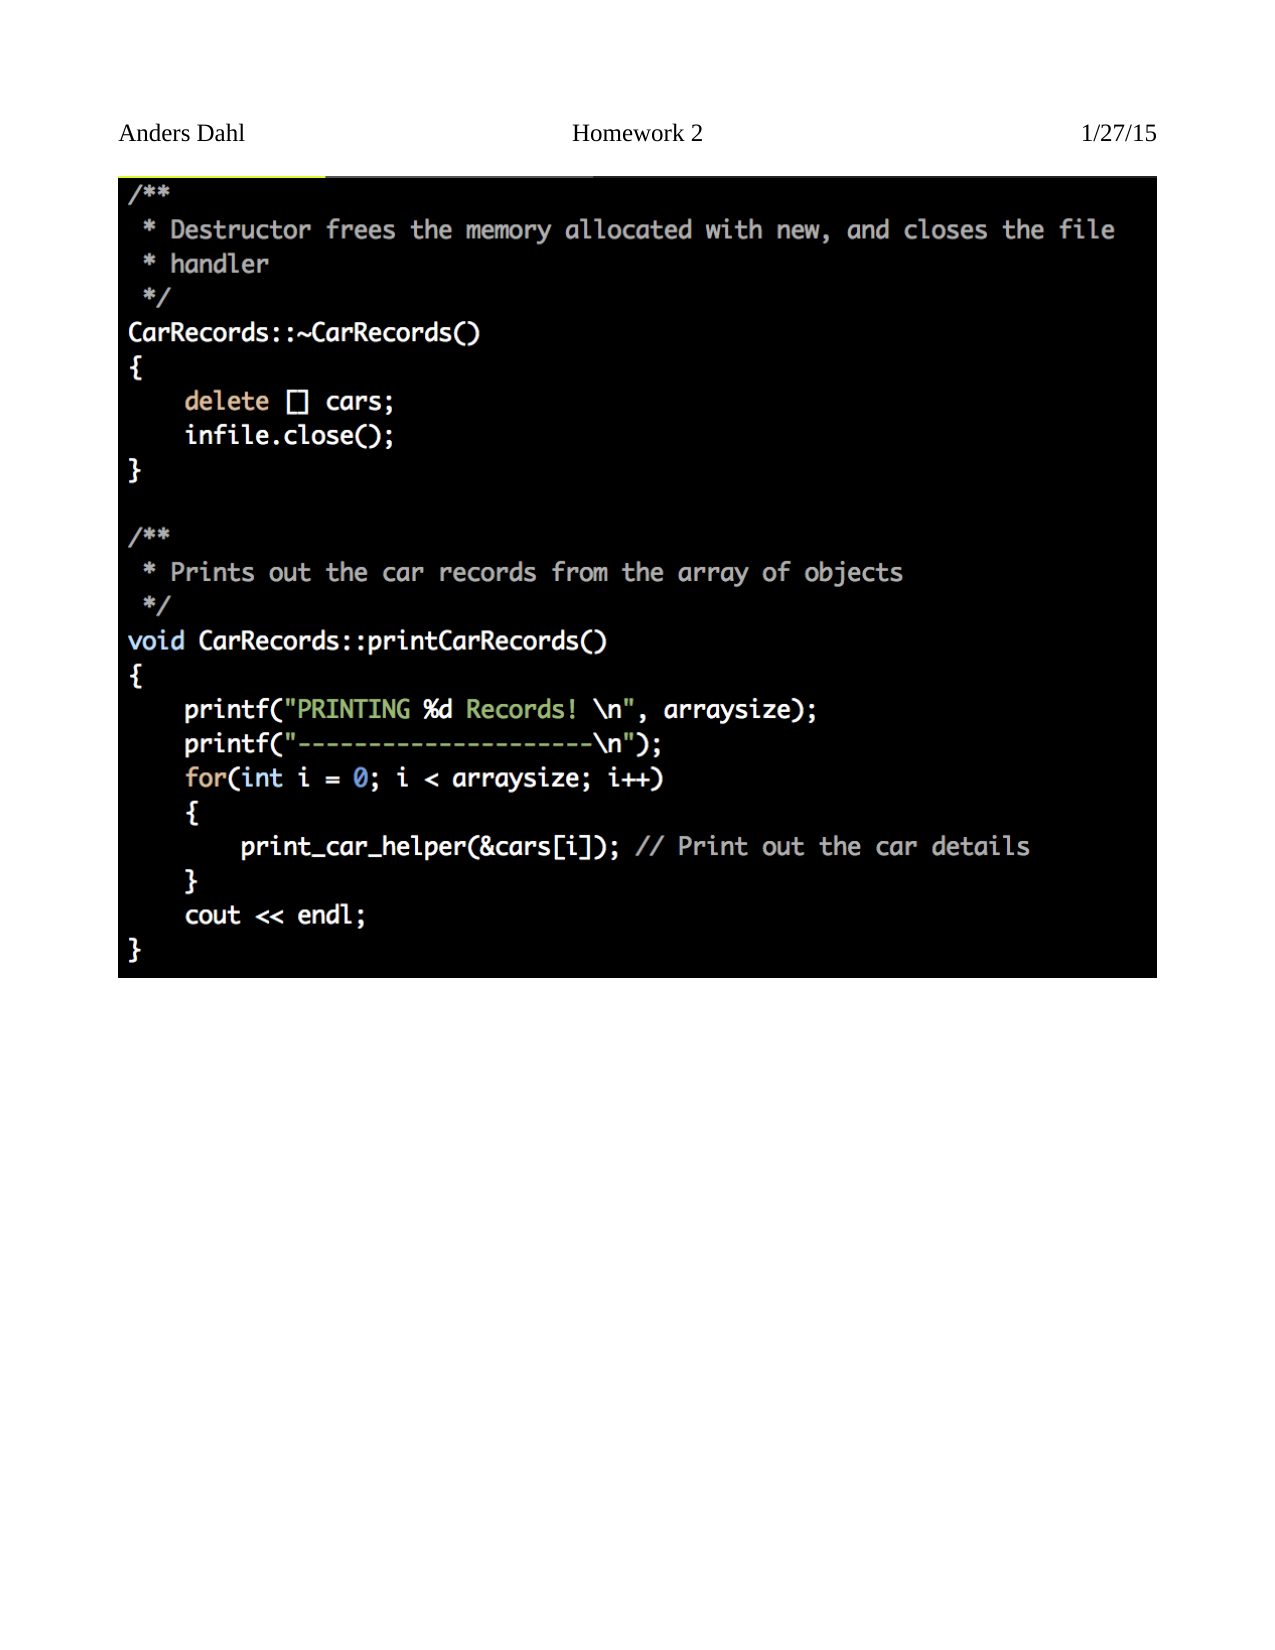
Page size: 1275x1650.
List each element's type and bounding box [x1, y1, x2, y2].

picture [118, 176, 1157, 978]
